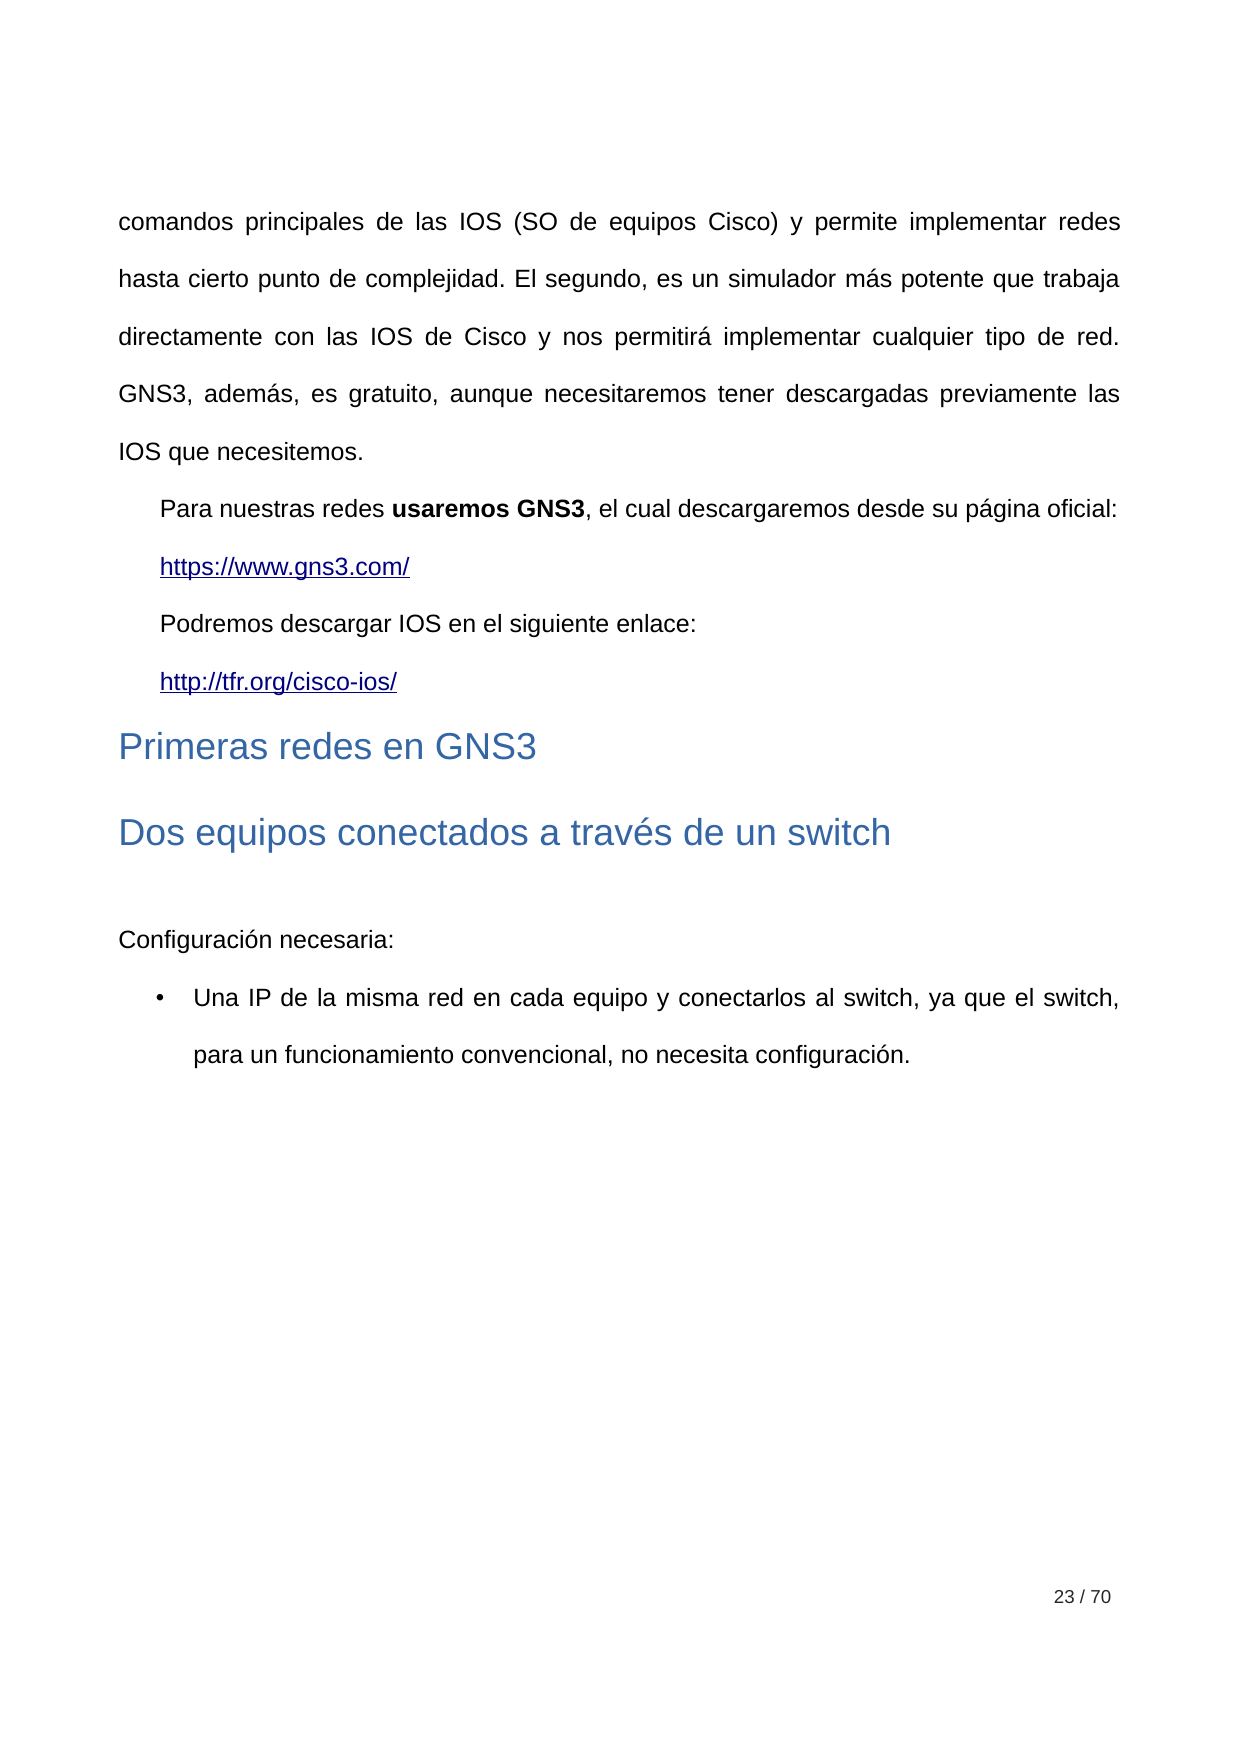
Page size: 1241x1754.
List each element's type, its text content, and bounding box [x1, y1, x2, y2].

text Primeras redes en GNS3 [118, 724, 1122, 767]
text Configuración necesaria: [118, 925, 1122, 954]
text http://tfr.org/cisco-ios/ [118, 667, 1122, 695]
text https://www.gns3.com/ [118, 552, 1122, 580]
text Para nuestras redes usaremos GNS3, el cual descargaremos desde su página oficial: [118, 494, 1122, 523]
text comandos principales de las IOS (SO de equipos Cisco) y permite implementar redes hasta cierto punto de complejidad. El segundo, es un simulador más potente que trabaja directamente con las IOS de Cisco y nos permitirá implementar cualquier tipo de red. GNS3, además, es gratuito, aunque necesitaremos tener descargadas previamente las IOS que necesitemos. [118, 207, 1122, 465]
list Una IP de la misma red en cada equipo y conectarlos al switch, ya que el switch, para un funcionamiento convencional, no necesita configuración. [156, 983, 1122, 1069]
text Podremos descargar IOS en el siguiente enlace: [118, 609, 1122, 638]
text Dos equipos conectados a través de un switch [118, 810, 1122, 853]
